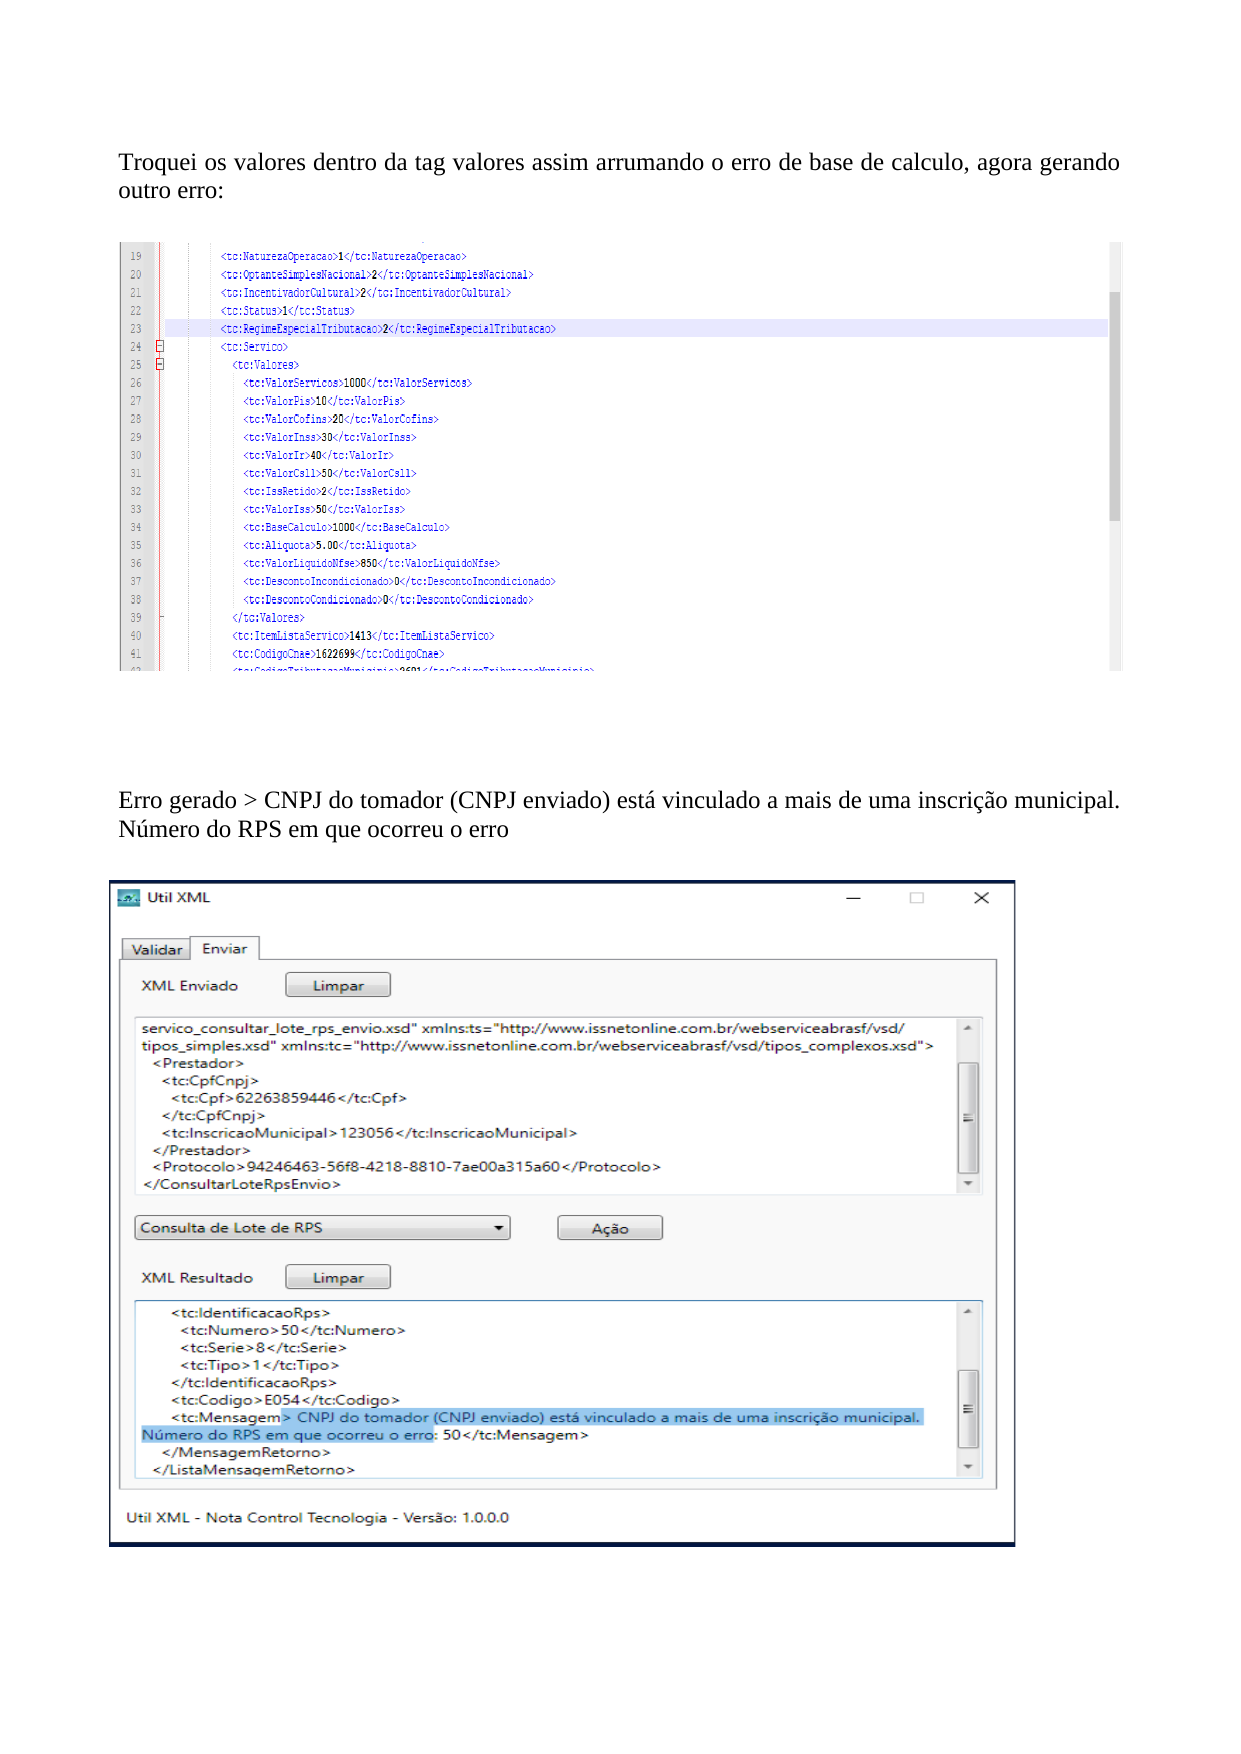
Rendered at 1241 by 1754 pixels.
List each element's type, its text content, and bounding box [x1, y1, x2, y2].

picture [118, 242, 1123, 671]
text Troquei os valores dentro da tag valores assim arrumando o erro de base de calculo, agora gerando outro erro: [118, 147, 1122, 204]
picture [109, 880, 1016, 1547]
text Erro gerado > CNPJ do tomador (CNPJ enviado) está vinculado a mais de uma inscrição municipal. Número do RPS em que ocorreu o erro [118, 785, 1122, 843]
